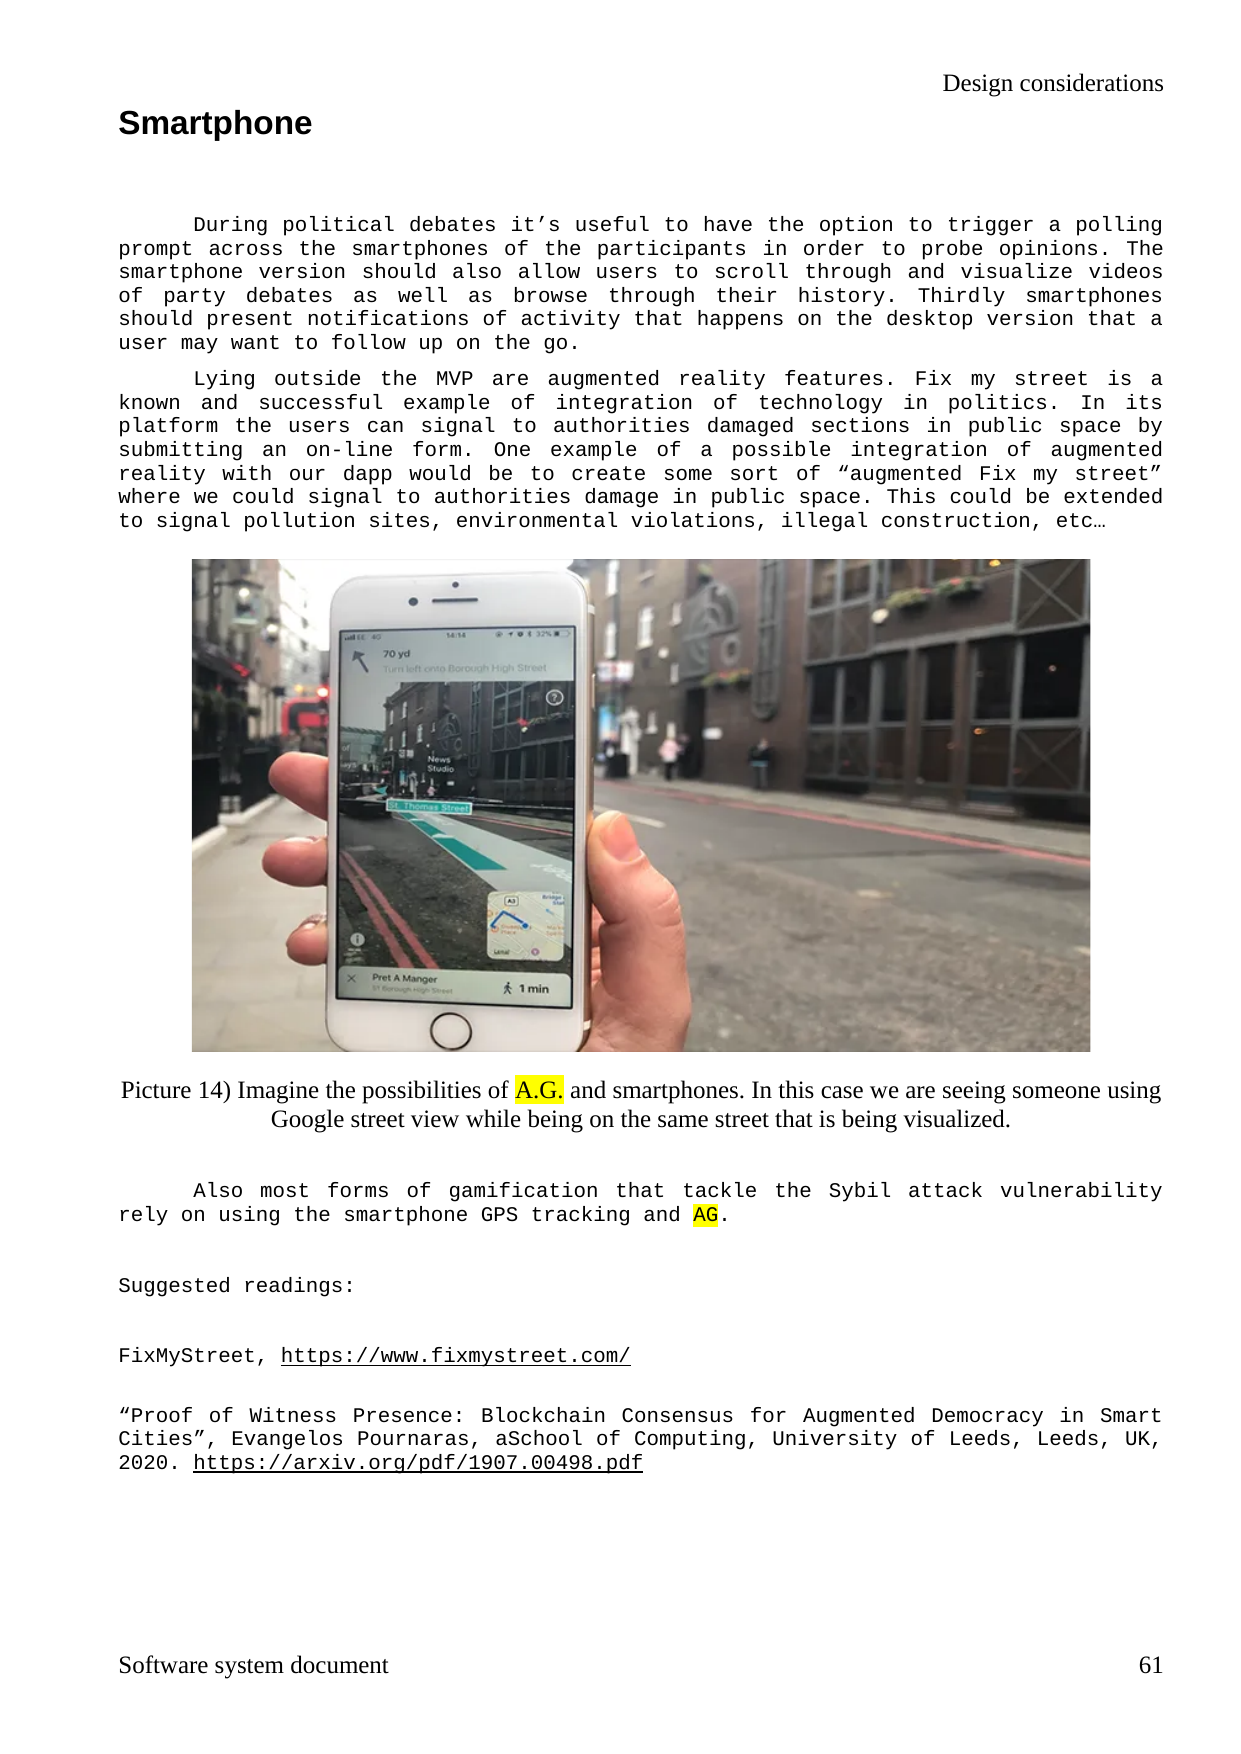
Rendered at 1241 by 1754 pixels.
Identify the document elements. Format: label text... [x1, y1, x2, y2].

text Suggested readings: [118, 1274, 1164, 1298]
text Picture 14) Imagine the possibilities of A.G. and smartphones. In this case we are seeing someone using Google street view while being on the same street that is being visualized. [118, 1075, 1164, 1133]
text Also most forms of gamification that tackle the Sybil attack vulnerability rely on using the smartphone GPS tracking and AG. [118, 1180, 1164, 1227]
text FixMyStreet, https://www.fixmystreet.com/ [118, 1346, 1164, 1369]
text During political debates it’s useful to have the option to trigger a polling prompt across the smartphones of the participants in order to probe opinions. The smartphone version should also allow users to scroll through and visualize videos of party debates as well as browse through their history. Thirdly smartphones should present notifications of activity that happens on the desktop version that a user may want to follow up on the go. [118, 214, 1164, 356]
picture [191, 559, 1091, 1052]
subtitle Smartphone [118, 103, 1164, 142]
text “Proof of Witness Presence: Blockchain Consensus for Augmented Democracy in Smart Cities”, Evangelos Pournaras, aSchool of Computing, University of Leeds, Leeds, UK, 2020. https://arxiv.org/pdf/1907.00498.pdf [118, 1404, 1164, 1476]
text Lying outside the MVP are augmented reality features. Fix my street is a known and successful example of integration of technology in politics. In its platform the users can signal to authorities damaged sections in public space by submitting an on-line form. One example of a possible integration of augmented reality with our dapp would be to create some sort of “augmented Fix my street” where we could signal to authorities damage in public space. This could be extended to signal pollution sites, environmental violations, illegal construction, etc… [118, 368, 1164, 534]
